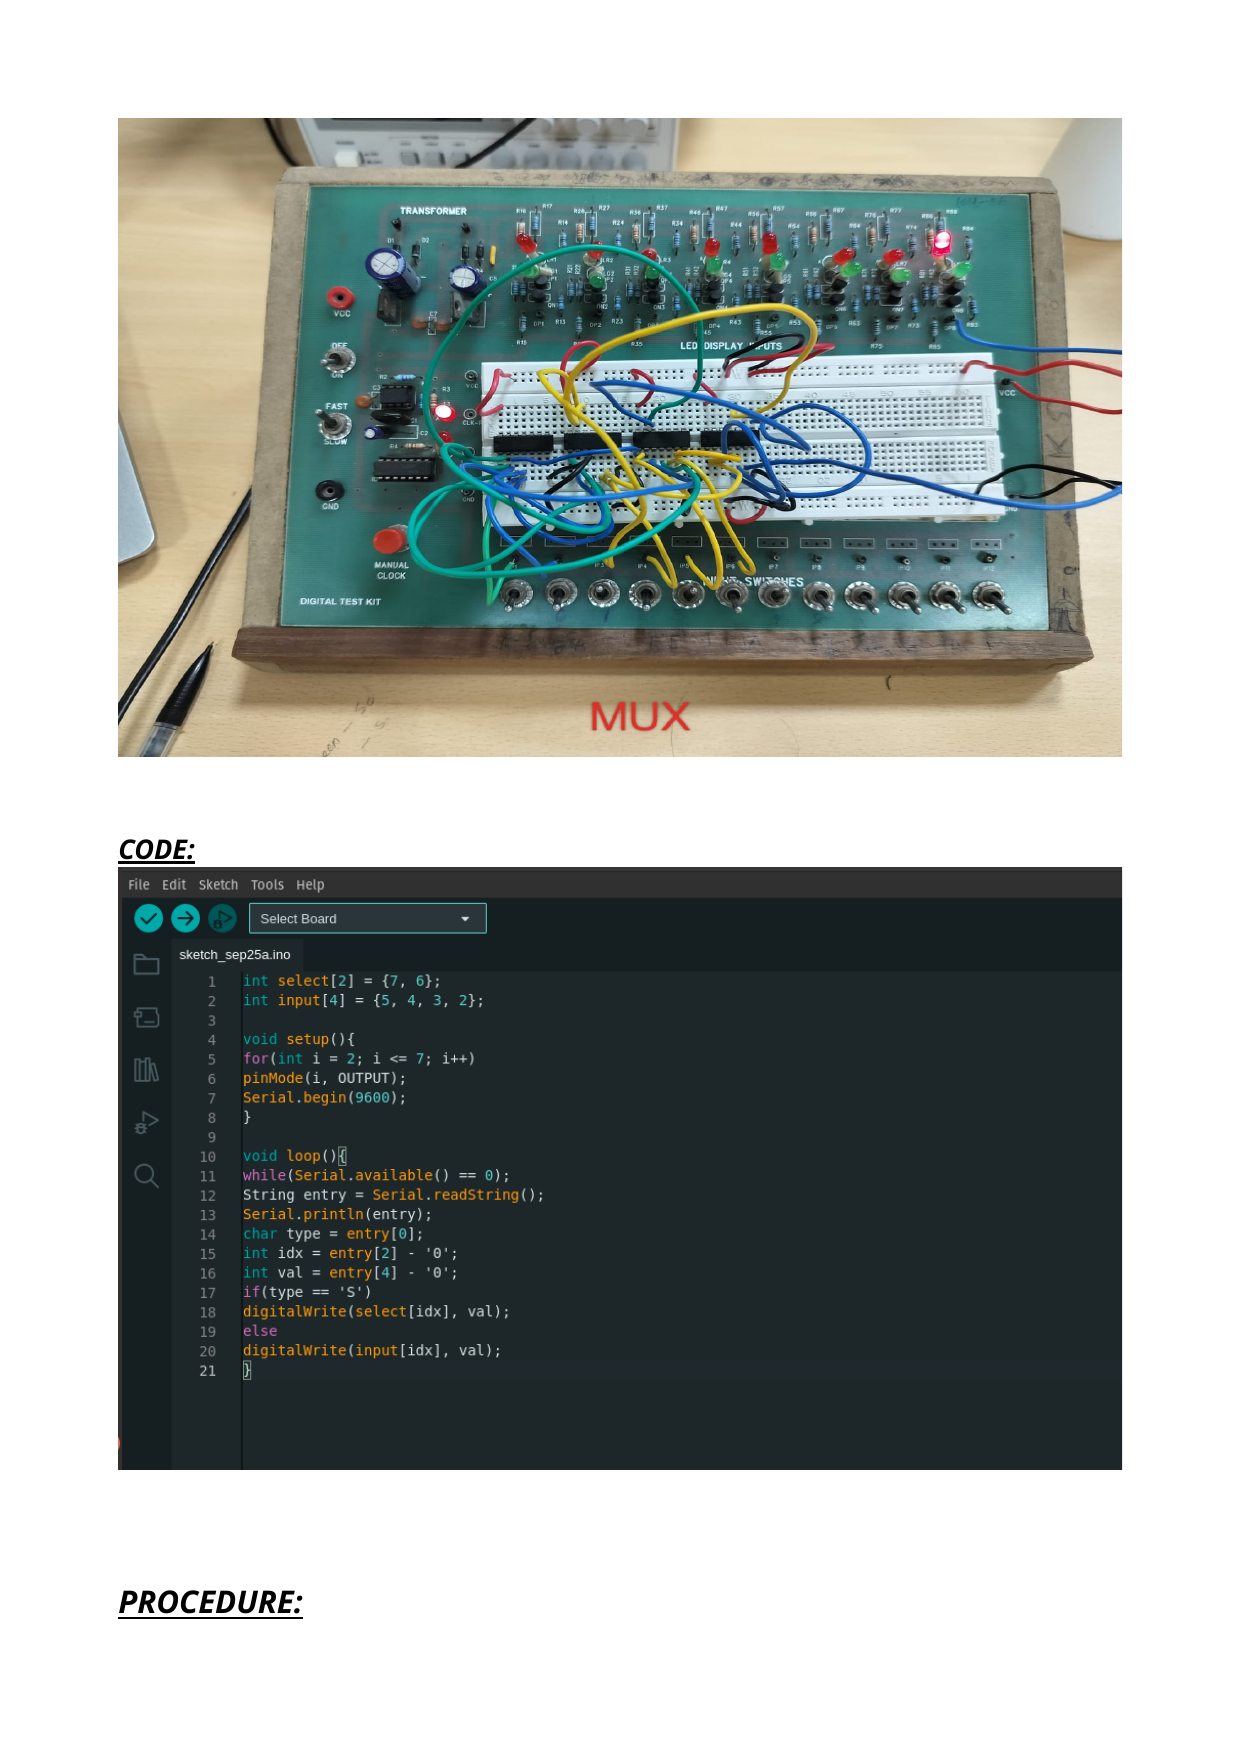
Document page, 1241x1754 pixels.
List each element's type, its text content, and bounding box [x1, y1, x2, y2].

text PROCEDURE: [118, 1581, 1122, 1623]
picture [118, 867, 1123, 1470]
picture [118, 118, 1123, 757]
text CODE: [118, 830, 1122, 867]
